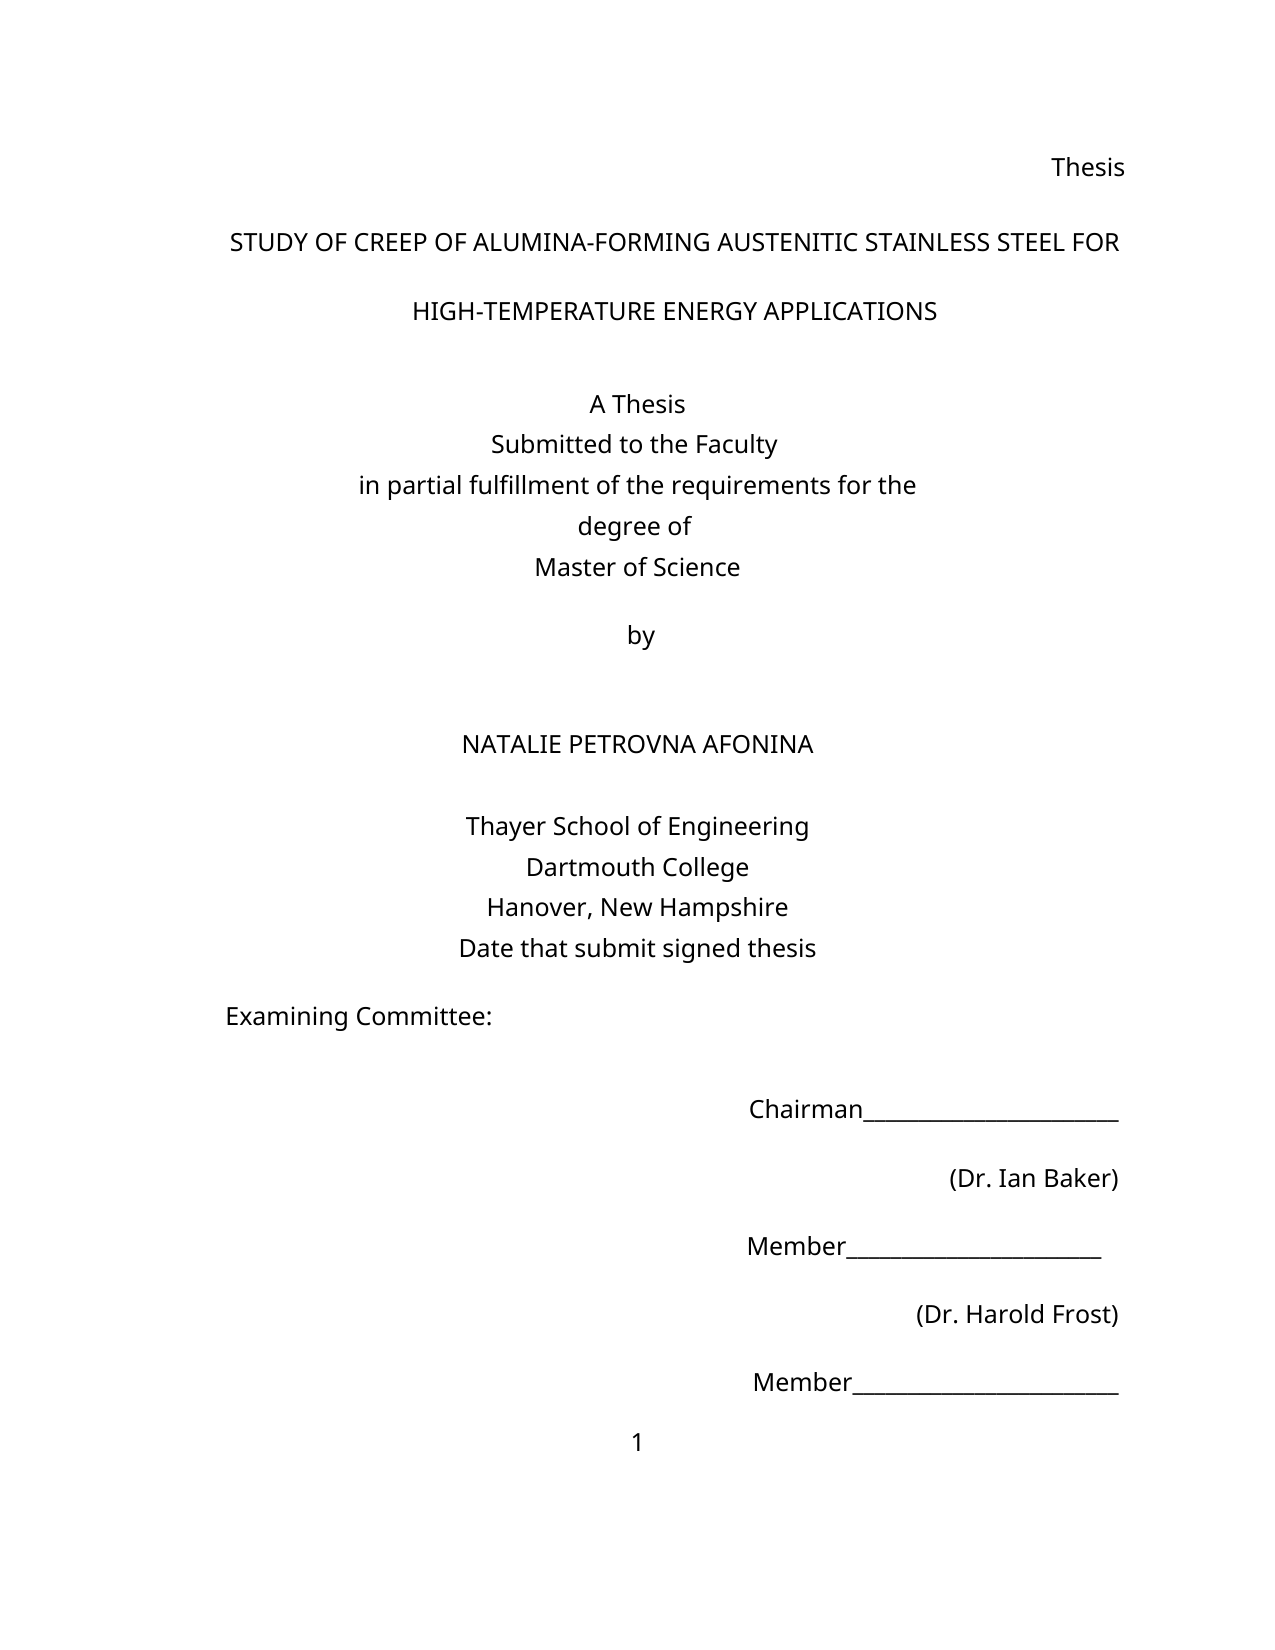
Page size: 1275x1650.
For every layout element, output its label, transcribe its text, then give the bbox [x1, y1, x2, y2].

text (Dr. Harold Frost) [225, 1296, 1125, 1331]
text STUDY OF CREEP OF ALUMINA-FORMING AUSTENITIC STAINLESS STEEL FOR HIGH-TEMPERATURE ENERGY APPLICATIONS [225, 225, 1125, 327]
text Master of Science [150, 549, 1125, 584]
text Hanover, New Hampshire [150, 890, 1125, 924]
text Dartmouth College [150, 849, 1125, 883]
text Submitted to the Faculty [150, 427, 1125, 461]
text Thayer School of Engineering [150, 808, 1125, 842]
text degree of [150, 509, 1125, 543]
text Date that submit signed thesis [150, 931, 1125, 965]
text NATALIE PETROVNA AFONINA [150, 727, 1125, 761]
text Member________________________ [225, 1364, 1125, 1399]
text Examining Committee: [225, 999, 1125, 1033]
text Chairman_______________________ [225, 1092, 1125, 1126]
text in partial fulfillment of the requirements for the [150, 468, 1125, 502]
text (Dr. Ian Baker) [225, 1160, 1125, 1194]
text by [150, 618, 1125, 652]
text Member_______________________ [225, 1228, 1125, 1262]
text A Thesis [150, 386, 1125, 420]
